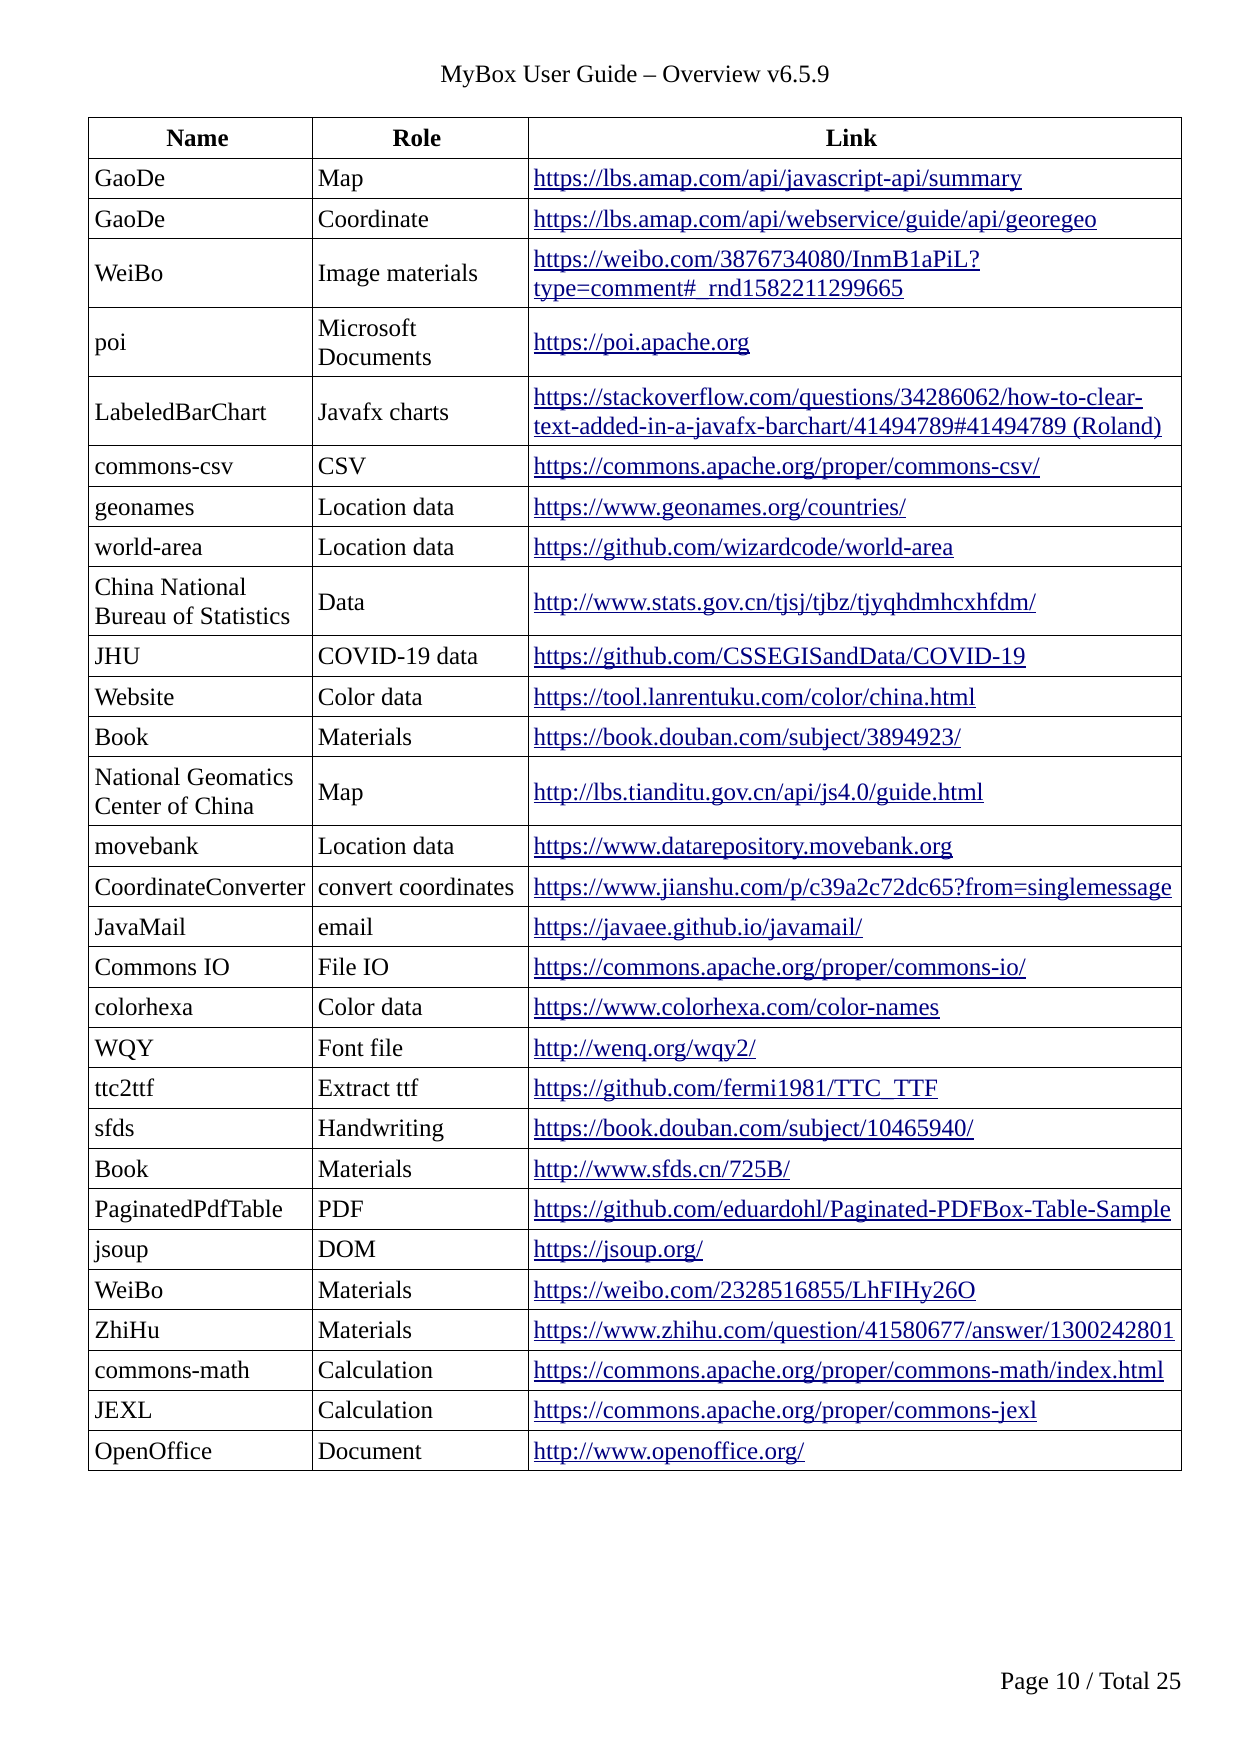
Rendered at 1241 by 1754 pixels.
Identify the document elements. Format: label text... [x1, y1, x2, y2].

table_cell Materials [313, 717, 528, 756]
table_cell Color data [313, 677, 528, 716]
table_cell Color data [313, 988, 528, 1027]
table_cell COVID-19 data [313, 636, 528, 676]
table_cell jsoup [89, 1230, 312, 1269]
table_header Name [89, 118, 312, 158]
table_cell Extract ttf [313, 1068, 528, 1108]
table_cell Location data [313, 527, 528, 566]
table_cell Coordinate [313, 199, 528, 238]
table_cell https://github.com/eduardohl/Paginated-PDFBox-Table-Sample [529, 1189, 1181, 1228]
table_cell China National Bureau of Statistics [89, 567, 312, 635]
table_cell colorhexa [89, 988, 312, 1027]
table_header Link [529, 118, 1181, 158]
table_cell Materials [313, 1310, 528, 1349]
table_cell sfds [89, 1109, 312, 1148]
table_cell movebank [89, 826, 312, 866]
table_cell http://lbs.tianditu.gov.cn/api/js4.0/guide.html [529, 757, 1181, 825]
table_cell https://www.datarepository.movebank.org [529, 826, 1181, 866]
table_cell Website [89, 677, 312, 716]
table_cell CoordinateConverter [89, 867, 312, 906]
table_cell commons-math [89, 1351, 312, 1390]
table_cell https://commons.apache.org/proper/commons-io/ [529, 947, 1181, 987]
table_cell https://commons.apache.org/proper/commons-jexl [529, 1391, 1181, 1430]
table_cell https://github.com/fermi1981/TTC_TTF [529, 1068, 1181, 1108]
table_cell GaoDe [89, 159, 312, 198]
table_cell Data [313, 567, 528, 635]
table_cell Map [313, 159, 528, 198]
table_cell https://javaee.github.io/javamail/ [529, 907, 1181, 946]
table_cell Calculation [313, 1391, 528, 1430]
table_cell https://github.com/wizardcode/world-area [529, 527, 1181, 566]
table_cell Handwriting [313, 1109, 528, 1148]
table_cell GaoDe [89, 199, 312, 238]
table_cell Commons IO [89, 947, 312, 987]
table_cell DOM [313, 1230, 528, 1269]
table_cell ttc2ttf [89, 1068, 312, 1108]
table_cell https://stackoverflow.com/questions/34286062/how-to-clear-text-added-in-a-javafx-barchart/41494789#41494789 (Roland) [529, 377, 1181, 445]
table_cell poi [89, 308, 312, 376]
table_cell Location data [313, 487, 528, 526]
table_cell https://www.zhihu.com/question/41580677/answer/1300242801 [529, 1310, 1181, 1349]
table_cell WQY [89, 1028, 312, 1067]
table_cell WeiBo [89, 1270, 312, 1309]
table_cell PaginatedPdfTable [89, 1189, 312, 1228]
table_cell Font file [313, 1028, 528, 1067]
table_cell Microsoft Documents [313, 308, 528, 376]
table_cell https://commons.apache.org/proper/commons-csv/ [529, 446, 1181, 486]
table_cell http://wenq.org/wqy2/ [529, 1028, 1181, 1067]
table_cell https://weibo.com/3876734080/InmB1aPiL?type=comment#_rnd1582211299665 [529, 239, 1181, 307]
table_cell File IO [313, 947, 528, 987]
table_cell ZhiHu [89, 1310, 312, 1349]
table_cell Book [89, 717, 312, 756]
table_cell world-area [89, 527, 312, 566]
table_cell JEXL [89, 1391, 312, 1430]
table_cell https://book.douban.com/subject/3894923/ [529, 717, 1181, 756]
table_cell https://poi.apache.org [529, 308, 1181, 376]
table_cell commons-csv [89, 446, 312, 486]
table_cell Materials [313, 1149, 528, 1188]
table_cell Book [89, 1149, 312, 1188]
table_header Role [313, 118, 528, 158]
table_cell email [313, 907, 528, 946]
table_cell https://lbs.amap.com/api/javascript-api/summary [529, 159, 1181, 198]
table_cell https://www.jianshu.com/p/c39a2c72dc65?from=singlemessage [529, 867, 1181, 906]
table_cell https://github.com/CSSEGISandData/COVID-19 [529, 636, 1181, 676]
table_cell PDF [313, 1189, 528, 1228]
table_cell convert coordinates [313, 867, 528, 906]
table_cell Map [313, 757, 528, 825]
table_cell http://www.sfds.cn/725B/ [529, 1149, 1181, 1188]
table_cell JHU [89, 636, 312, 676]
table_cell OpenOffice [89, 1431, 312, 1470]
table_cell WeiBo [89, 239, 312, 307]
table_cell geonames [89, 487, 312, 526]
table_cell Image materials [313, 239, 528, 307]
table_cell http://www.openoffice.org/ [529, 1431, 1181, 1470]
table_cell https://tool.lanrentuku.com/color/china.html [529, 677, 1181, 716]
table_cell https://weibo.com/2328516855/LhFIHy26O [529, 1270, 1181, 1309]
table_cell https://commons.apache.org/proper/commons-math/index.html [529, 1351, 1181, 1390]
table_cell Document [313, 1431, 528, 1470]
table_cell http://www.stats.gov.cn/tjsj/tjbz/tjyqhdmhcxhfdm/ [529, 567, 1181, 635]
table_cell https://www.geonames.org/countries/ [529, 487, 1181, 526]
table_cell https://www.colorhexa.com/color-names [529, 988, 1181, 1027]
table_cell https://book.douban.com/subject/10465940/ [529, 1109, 1181, 1148]
table_cell Location data [313, 826, 528, 866]
table_cell CSV [313, 446, 528, 486]
table_cell Javafx charts [313, 377, 528, 445]
table_cell https://jsoup.org/ [529, 1230, 1181, 1269]
table_cell Calculation [313, 1351, 528, 1390]
table_cell Materials [313, 1270, 528, 1309]
table_cell National Geomatics Center of China [89, 757, 312, 825]
table_cell LabeledBarChart [89, 377, 312, 445]
table_cell https://lbs.amap.com/api/webservice/guide/api/georegeo [529, 199, 1181, 238]
table_cell JavaMail [89, 907, 312, 946]
